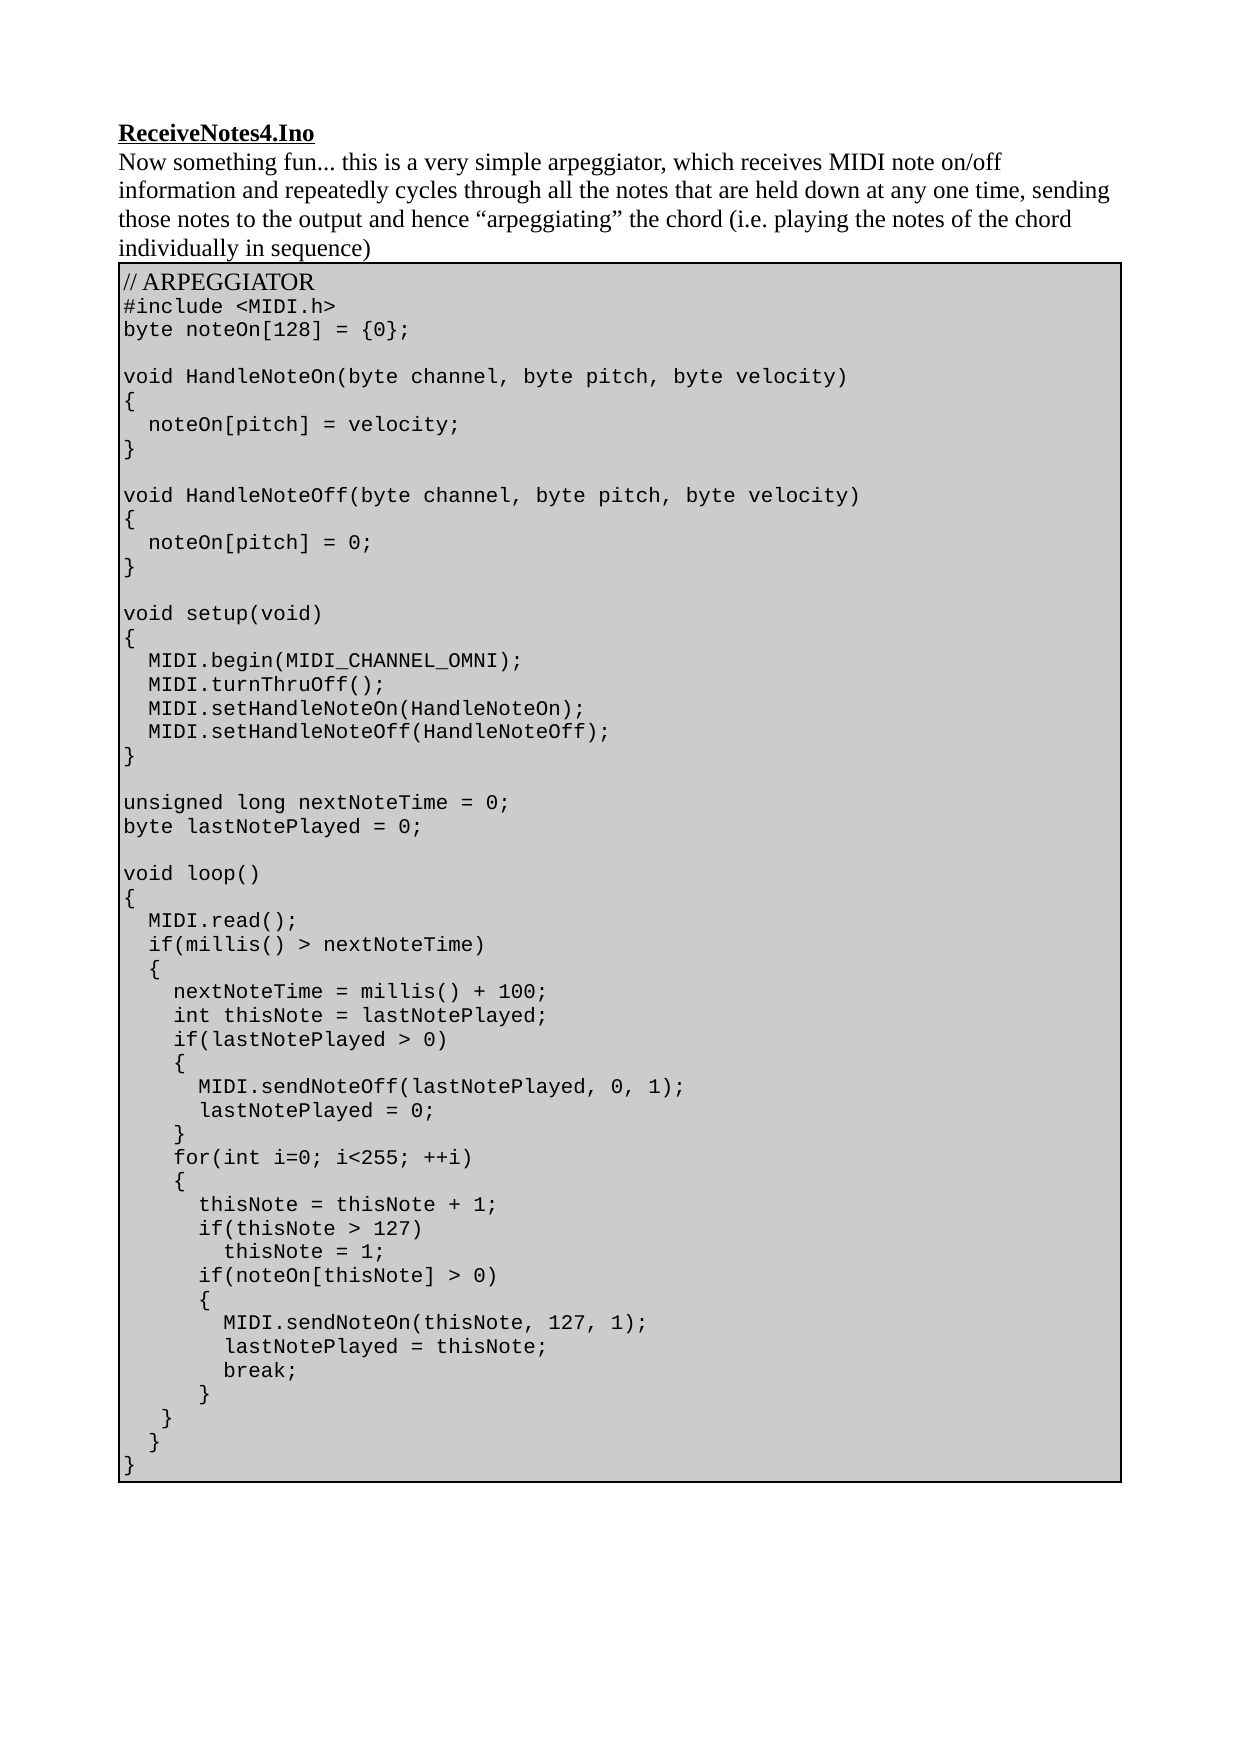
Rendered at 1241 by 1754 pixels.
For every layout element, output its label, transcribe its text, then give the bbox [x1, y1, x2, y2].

text lastNotePlayed = 0; [120, 1094, 1120, 1118]
text if(lastNotePlayed > 0) [120, 1024, 1120, 1047]
text void HandleNoteOn(byte channel, byte pitch, byte velocity) [120, 362, 1120, 385]
text { [120, 1047, 1120, 1071]
text MIDI.setHandleNoteOn(HandleNoteOn); [120, 693, 1120, 716]
text nextNoteTime = millis() + 100; [120, 976, 1120, 1000]
text } [120, 1449, 1120, 1481]
text } [120, 1402, 1120, 1426]
text if(noteOn[thisNote] > 0) [120, 1260, 1120, 1284]
text thisNote = 1; [120, 1236, 1120, 1260]
text #include <MIDI.h> [120, 291, 1120, 314]
text MIDI.read(); [120, 905, 1120, 929]
text break; [120, 1355, 1120, 1378]
text MIDI.setHandleNoteOff(HandleNoteOff); [120, 716, 1120, 740]
text void setup(void) [120, 598, 1120, 622]
text unsigned long nextNoteTime = 0; [120, 787, 1120, 811]
text MIDI.sendNoteOn(thisNote, 127, 1); [120, 1307, 1120, 1331]
text ReceiveNotes4.Ino [118, 118, 1122, 147]
text } [120, 740, 1120, 763]
text { [120, 1166, 1120, 1189]
text lastNotePlayed = thisNote; [120, 1331, 1120, 1355]
text { [120, 622, 1120, 645]
text byte lastNotePlayed = 0; [120, 811, 1120, 834]
text MIDI.begin(MIDI_CHANNEL_OMNI); [120, 645, 1120, 669]
text { [120, 385, 1120, 409]
text } [120, 1118, 1120, 1142]
text thisNote = thisNote + 1; [120, 1189, 1120, 1213]
text } [120, 551, 1120, 574]
text byte noteOn[128] = {0}; [120, 314, 1120, 338]
text MIDI.sendNoteOff(lastNotePlayed, 0, 1); [120, 1071, 1120, 1094]
text noteOn[pitch] = 0; [120, 527, 1120, 551]
text { [120, 1284, 1120, 1307]
text // ARPEGGIATOR [120, 264, 1120, 291]
text { [120, 882, 1120, 905]
text noteOn[pitch] = velocity; [120, 409, 1120, 432]
text if(thisNote > 127) [120, 1213, 1120, 1236]
text int thisNote = lastNotePlayed; [120, 1000, 1120, 1024]
text { [120, 953, 1120, 976]
text { [120, 503, 1120, 527]
text } [120, 1378, 1120, 1402]
text } [120, 1426, 1120, 1449]
text if(millis() > nextNoteTime) [120, 929, 1120, 953]
text void HandleNoteOff(byte channel, byte pitch, byte velocity) [120, 480, 1120, 503]
text for(int i=0; i<255; ++i) [120, 1142, 1120, 1166]
text MIDI.turnThruOff(); [120, 669, 1120, 693]
text } [120, 432, 1120, 456]
text Now something fun... this is a very simple arpeggiator, which receives MIDI note on/off information and repeatedly cycles through all the notes that are held down at any one time, sending those notes to the output and hence “arpeggiating” the chord (i.e. playing the notes of the chord individually in sequence) [118, 147, 1122, 262]
text void loop() [120, 858, 1120, 882]
